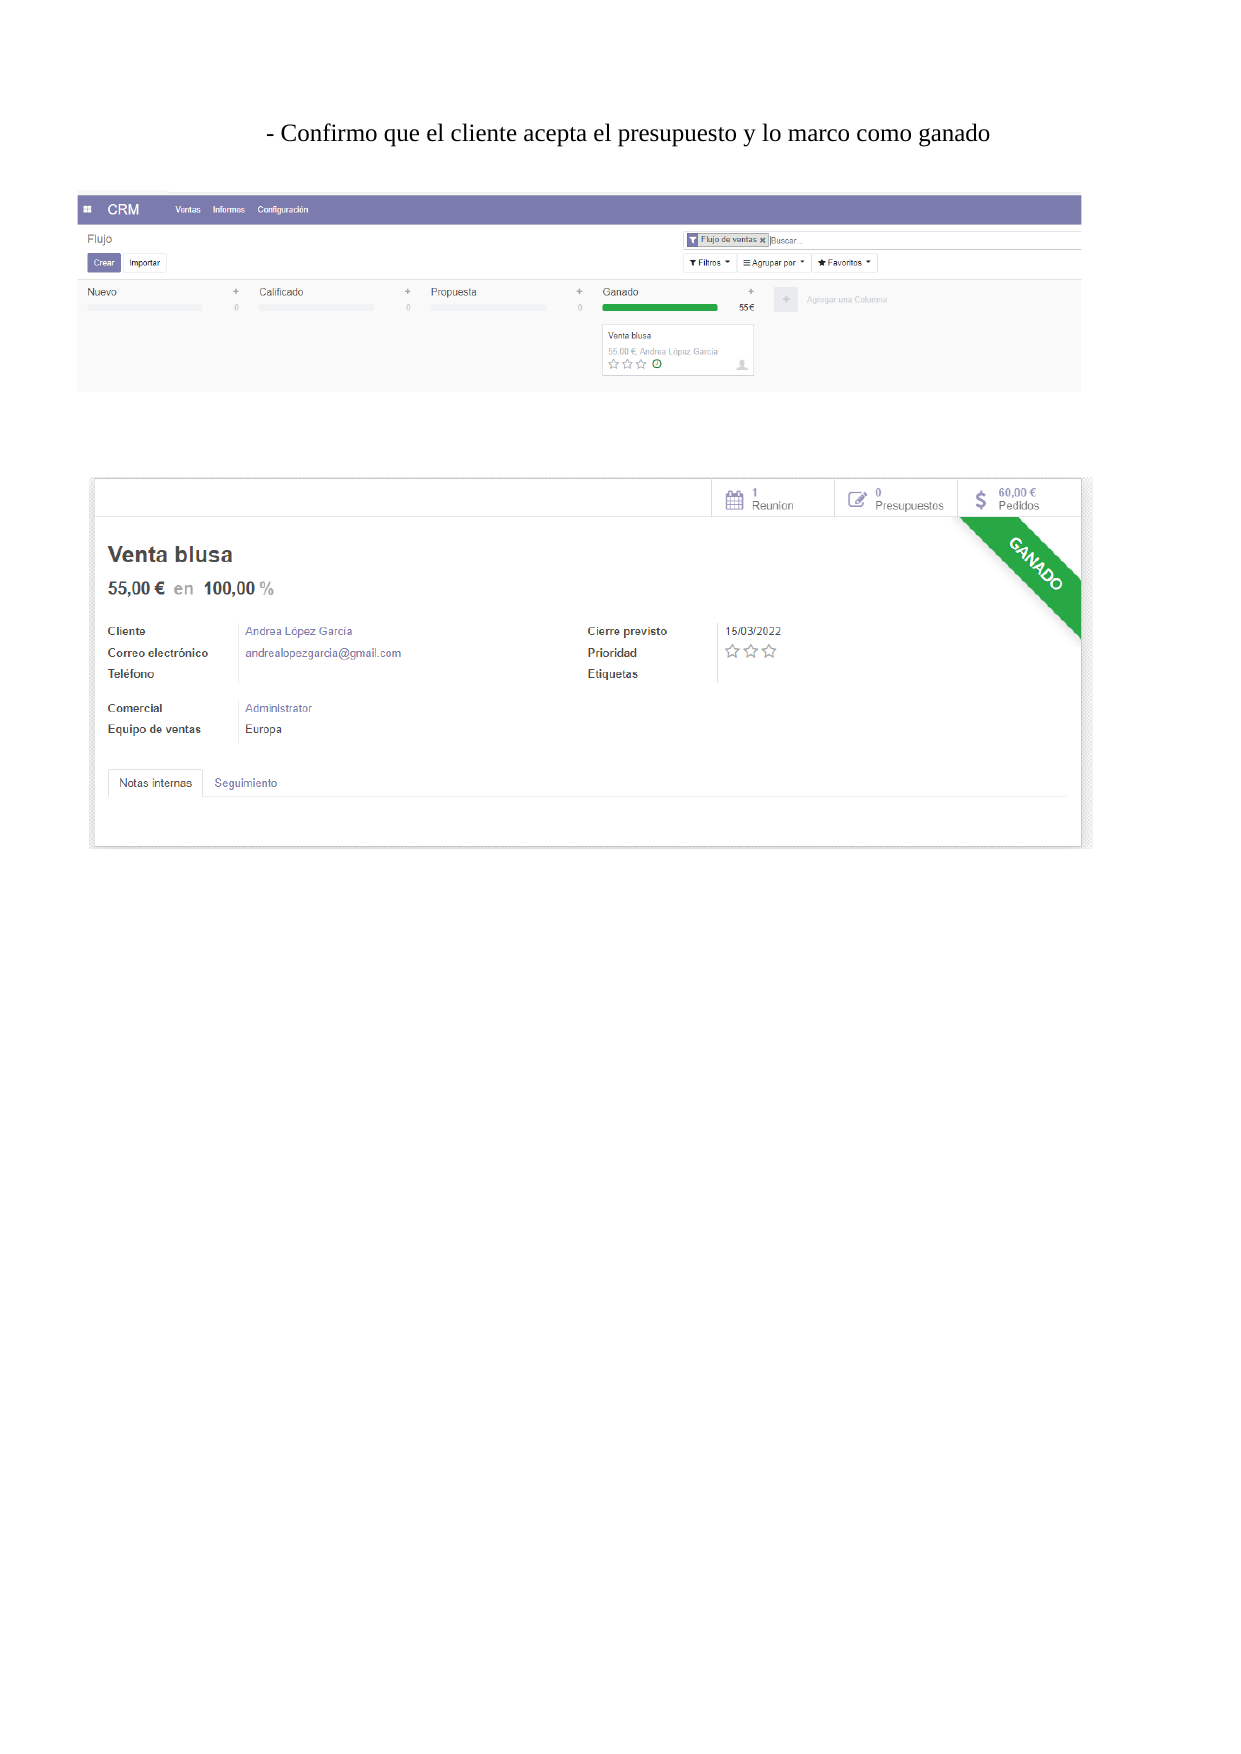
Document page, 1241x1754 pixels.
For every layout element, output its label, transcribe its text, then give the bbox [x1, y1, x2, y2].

picture [77, 190, 1082, 392]
text - Confirmo que el cliente acepta el presupuesto y lo marco como ganado [118, 118, 1122, 147]
picture [88, 477, 1093, 849]
